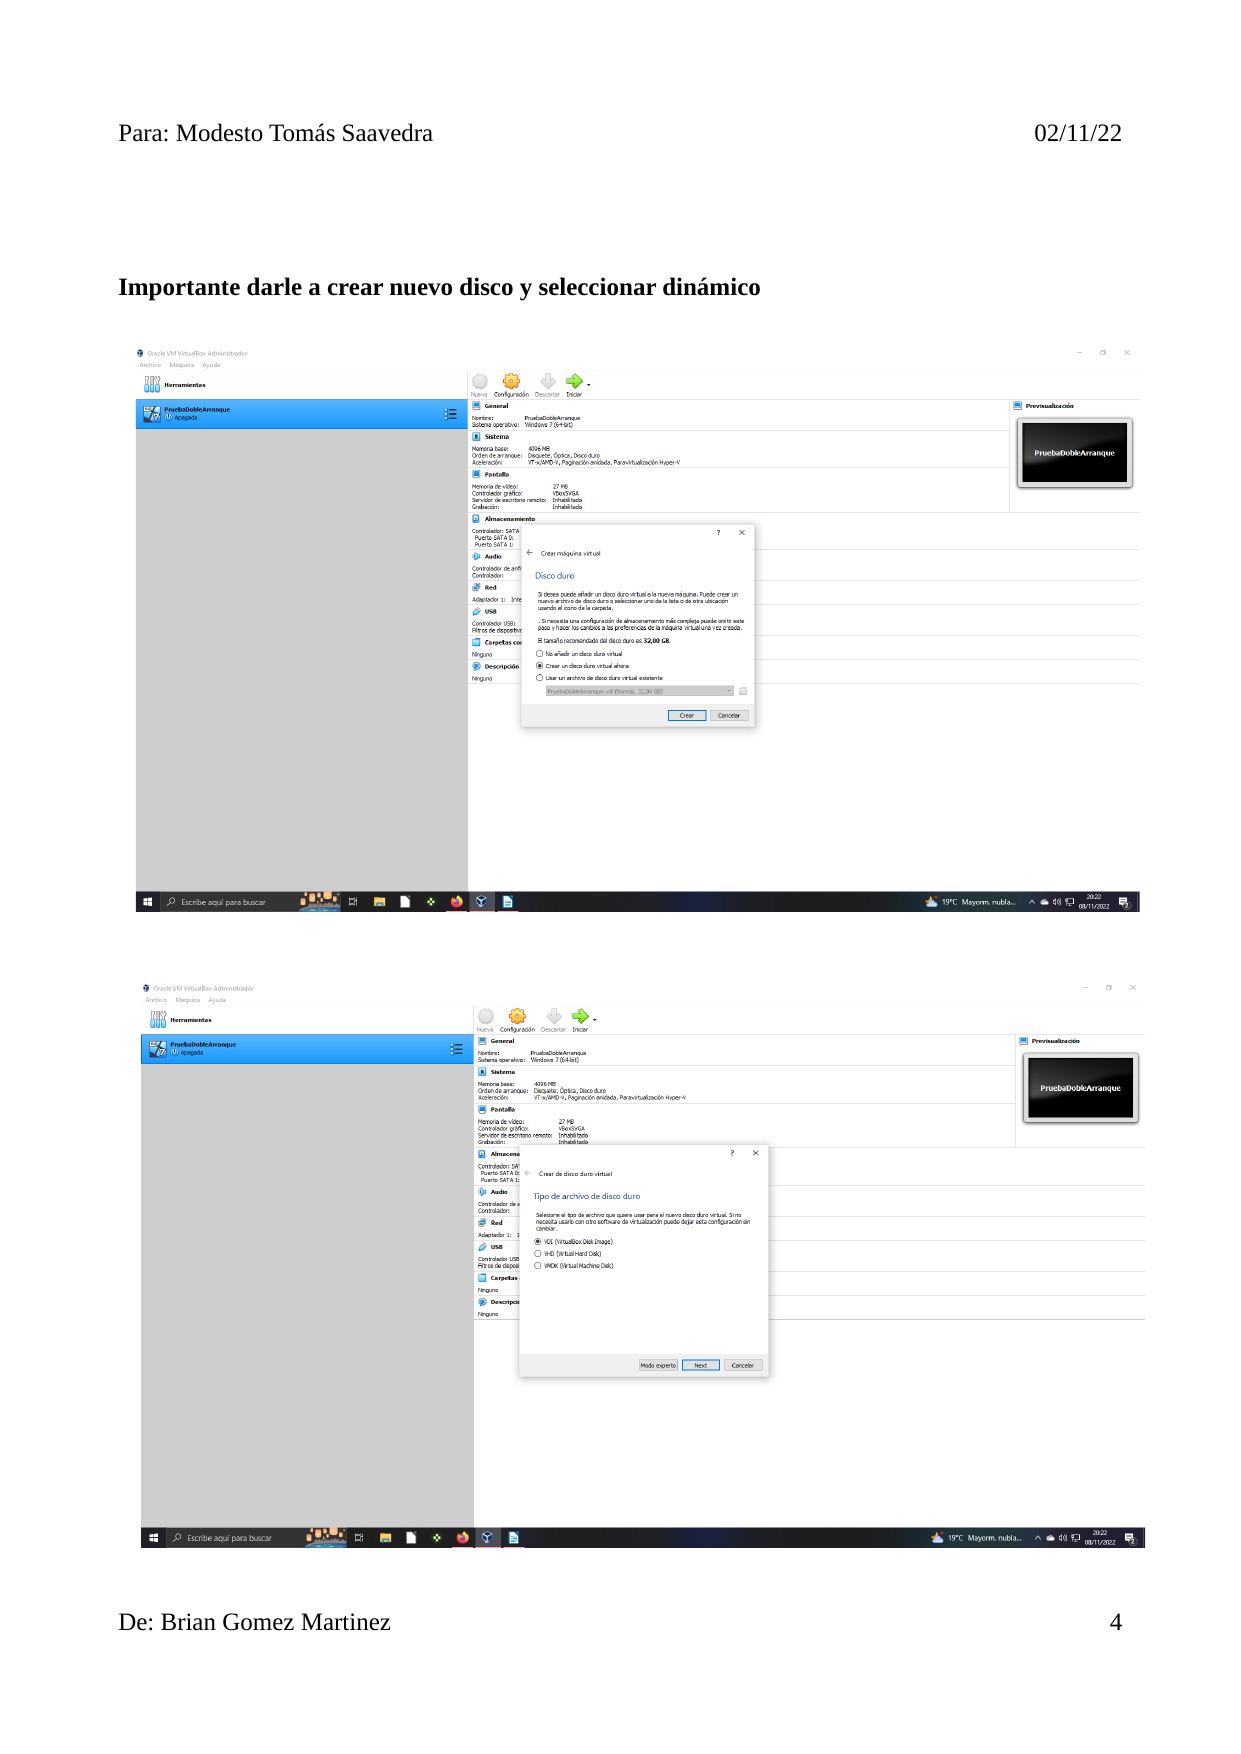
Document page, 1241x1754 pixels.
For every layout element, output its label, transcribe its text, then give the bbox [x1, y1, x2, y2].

picture [141, 982, 1146, 1548]
text Importante darle a crear nuevo disco y seleccionar dinámico [118, 272, 1122, 300]
picture [135, 347, 1140, 912]
